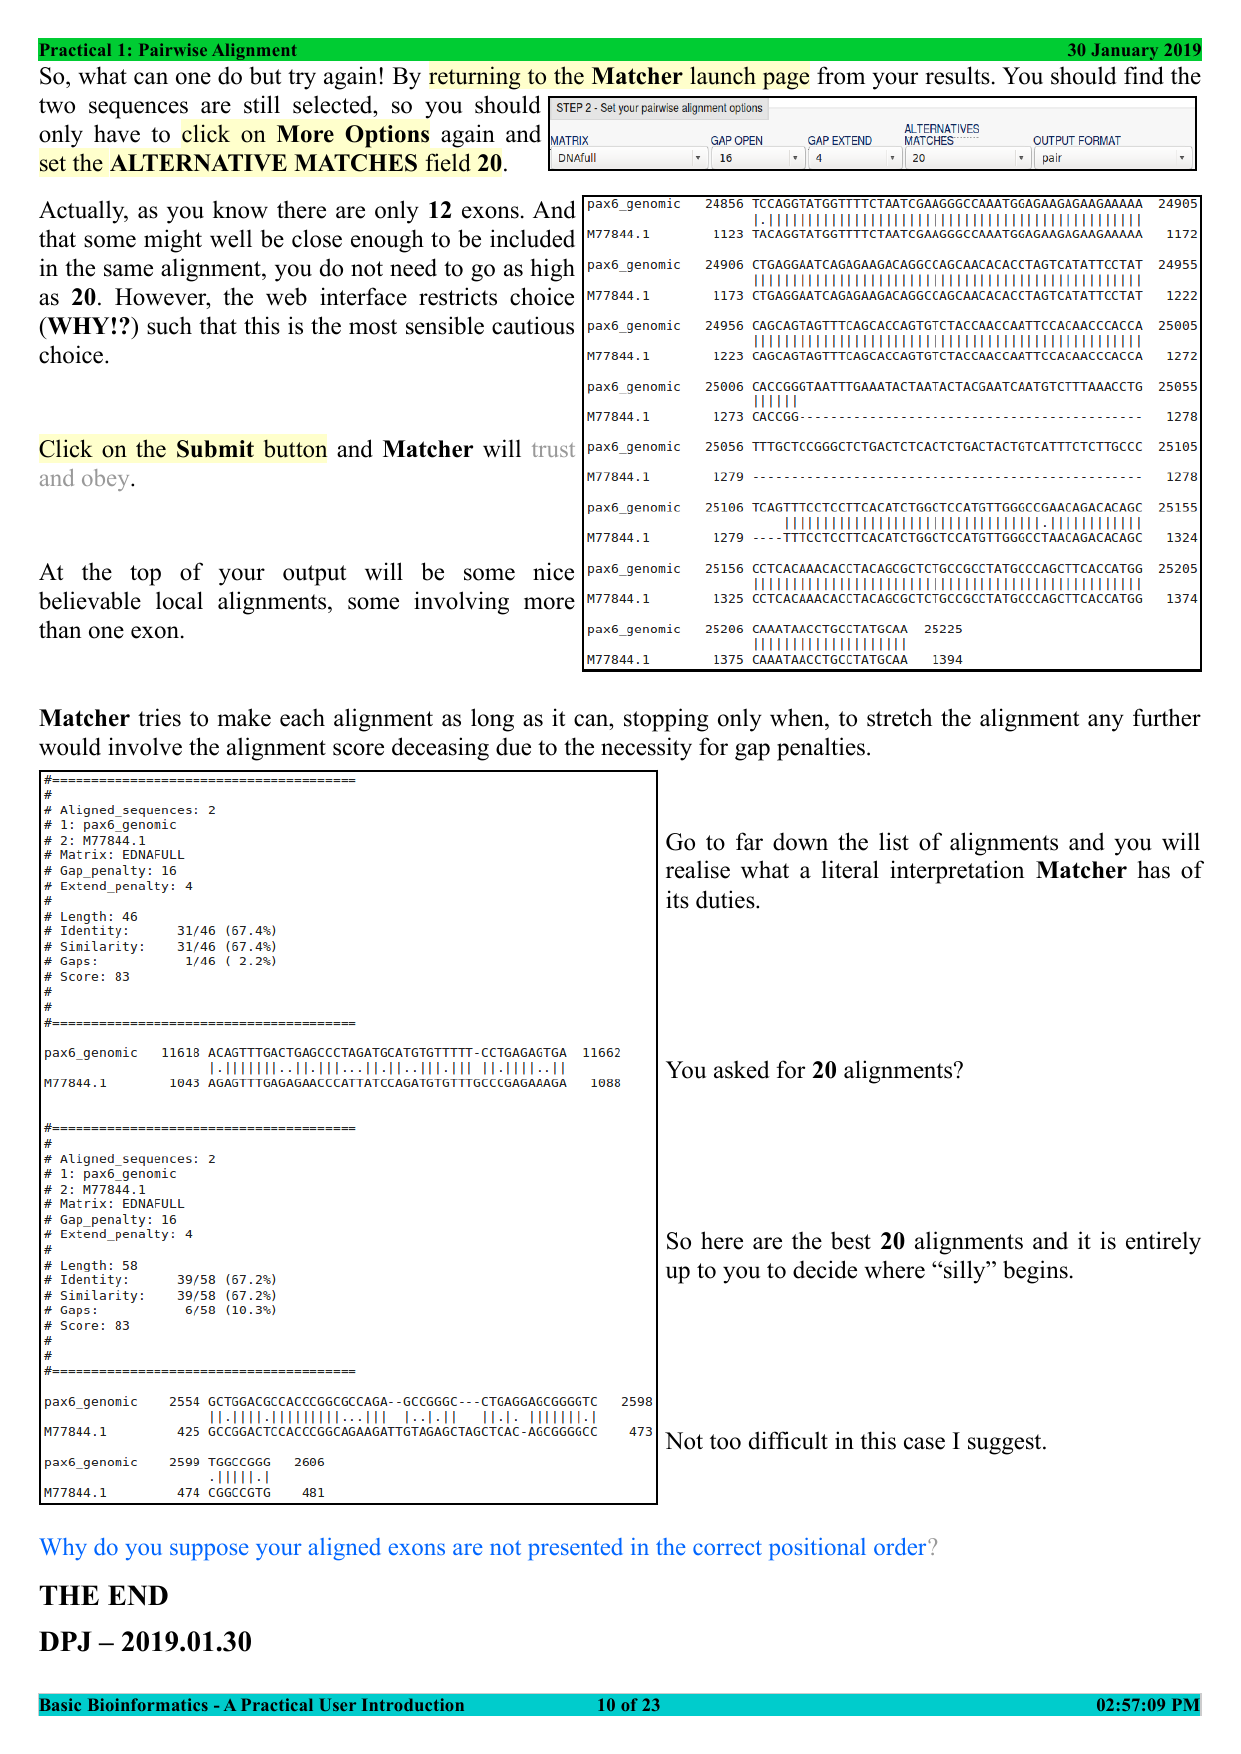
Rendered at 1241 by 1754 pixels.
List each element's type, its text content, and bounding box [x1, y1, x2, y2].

text Matcher tries to make each alignment as long as it can, stopping only when, to stretch the alignment any further would involve the alignment score deceasing due to the necessity for gap penalties. [38, 703, 1202, 761]
picture [41, 772, 656, 1503]
picture [584, 197, 1200, 669]
text At the top of your output will be some nice believable local alignments, some involving more than one exon. [38, 557, 582, 644]
text Click on the Submit button and Matcher will trust and obey. [38, 434, 582, 492]
text You asked for 20 alignments? [658, 1055, 1202, 1084]
text DPJ – 2019.01.30 [38, 1624, 1202, 1657]
text Why do you suppose your aligned exons are not presented in the correct positional order? [38, 1532, 1202, 1561]
text THE END [38, 1579, 1202, 1612]
text Actually, as you know there are only 12 exons. And that some might well be close enough to be included in the same alignment, you do not need to go as high as 20. However, the web interface restricts choice (WHY!?) such that this is the most sensible cautious choice. [38, 194, 1201, 369]
text So, what can one do but try again! By returning to the Matcher launch page from your results. You should find the two sequences are still selected, so you should only have to click on More Options again and set the ALTERNATIVE MATCHES field 20. [38, 61, 1202, 177]
text So here are the best 20 alignments and it is entirely up to you to decide where “silly” begins. [658, 1226, 1202, 1284]
text Not too difficult in this case I suggest. [658, 1426, 1202, 1455]
text Go to far down the list of alignments and you will realise what a literal interpretation Matcher has of its duties. [658, 826, 1202, 913]
picture [550, 98, 1195, 169]
